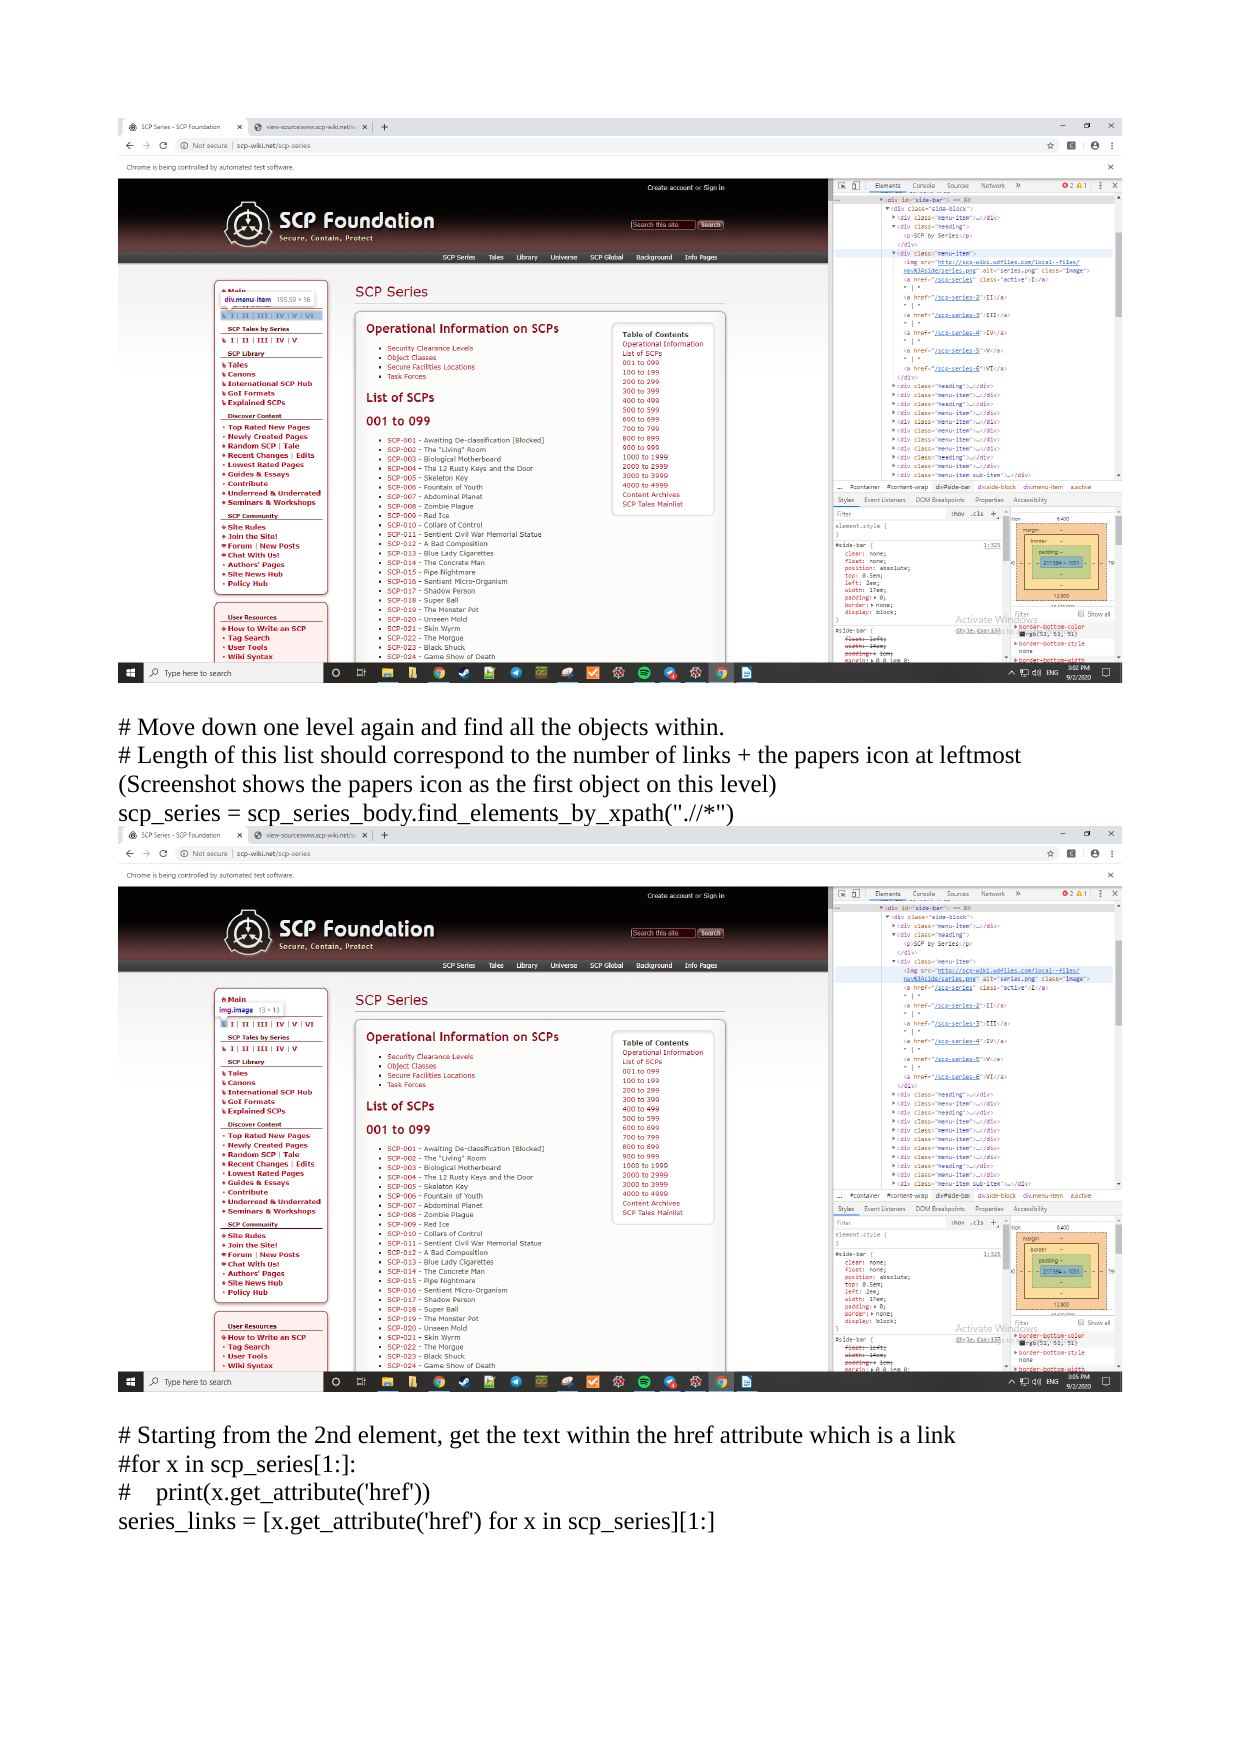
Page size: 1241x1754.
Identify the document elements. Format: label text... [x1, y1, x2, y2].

text scp_series = scp_series_body.find_elements_by_xpath(".//*") [118, 798, 1122, 826]
text # Move down one level again and find all the objects within. [118, 712, 1122, 740]
text #for x in scp_series[1:]: [118, 1449, 1122, 1477]
picture [118, 118, 1123, 683]
text # Starting from the 2nd element, get the text within the href attribute which is a link [118, 1420, 1122, 1449]
text series_links = [x.get_attribute('href') for x in scp_series][1:] [118, 1506, 1122, 1535]
text (Screenshot shows the papers icon as the first object on this level) [118, 769, 1122, 798]
text # print(x.get_attribute('href')) [118, 1477, 1122, 1506]
picture [118, 826, 1123, 1392]
text # Length of this list should correspond to the number of links + the papers icon at leftmost [118, 740, 1122, 769]
